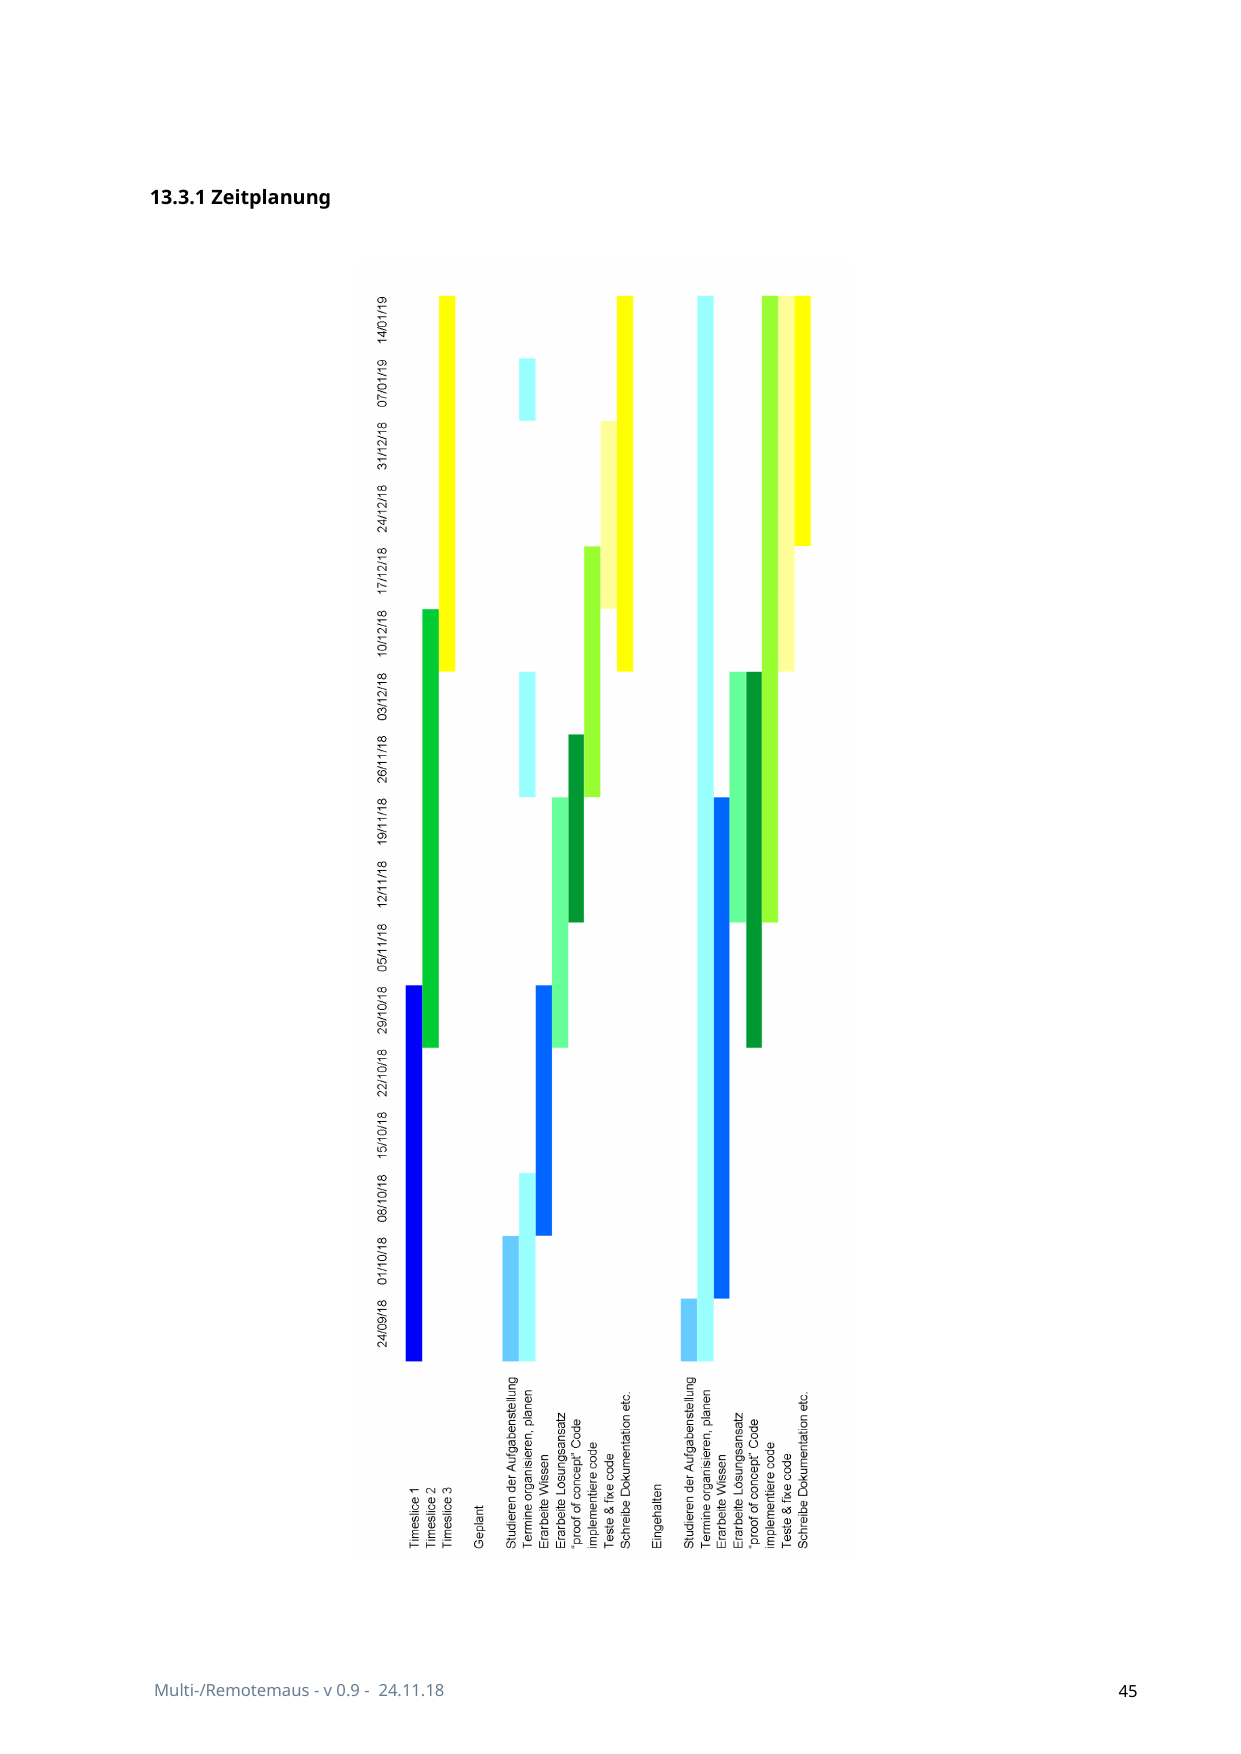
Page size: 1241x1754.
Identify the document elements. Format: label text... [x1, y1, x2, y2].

subtitle Zeitplanung [149, 183, 1136, 210]
picture [355, 259, 852, 1560]
